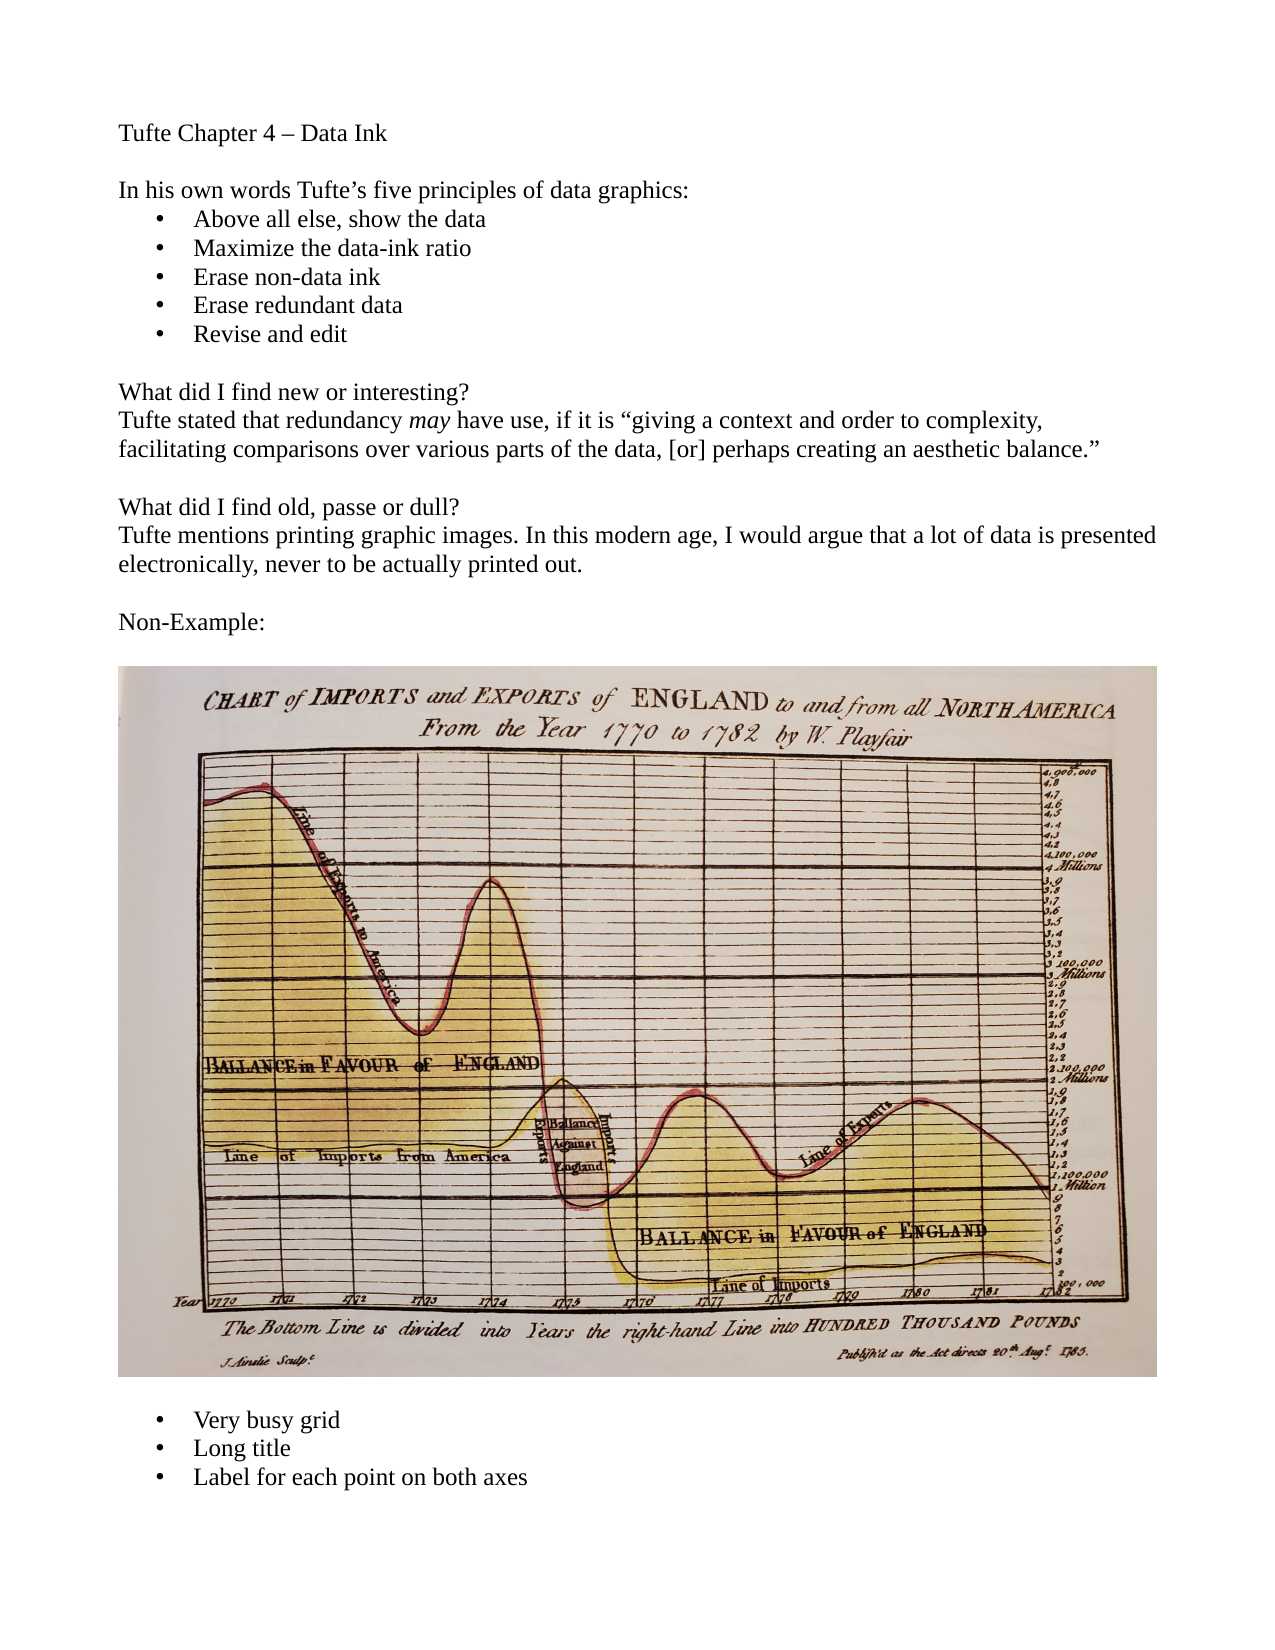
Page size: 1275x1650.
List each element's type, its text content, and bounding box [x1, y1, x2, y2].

text Tufte Chapter 4 – Data Ink [118, 118, 1157, 147]
list Maximize the data-ink ratio [156, 233, 1157, 262]
list Above all else, show the data [156, 204, 1157, 233]
picture [118, 666, 1157, 1377]
list Label for each point on both axes [156, 1462, 1157, 1491]
text Tufte mentions printing graphic images. In this modern age, I would argue that a lot of data is presented electronically, never to be actually printed out. [118, 521, 1157, 578]
list Very busy grid [156, 1405, 1157, 1433]
text What did I find new or interesting? [118, 377, 1157, 406]
text Tufte stated that redundancy may have use, if it is “giving a context and order to complexity, facilitating comparisons over various parts of the data, [or] perhaps creating an aesthetic balance.” [118, 406, 1157, 463]
list Long title [156, 1433, 1157, 1462]
text In his own words Tufte’s five principles of data graphics: [118, 176, 1157, 204]
text What did I find old, passe or dull? [118, 492, 1157, 521]
text Non-Example: [118, 607, 1157, 636]
list Revise and edit [156, 319, 1157, 348]
list Erase non-data ink [156, 262, 1157, 291]
list Erase redundant data [156, 291, 1157, 319]
